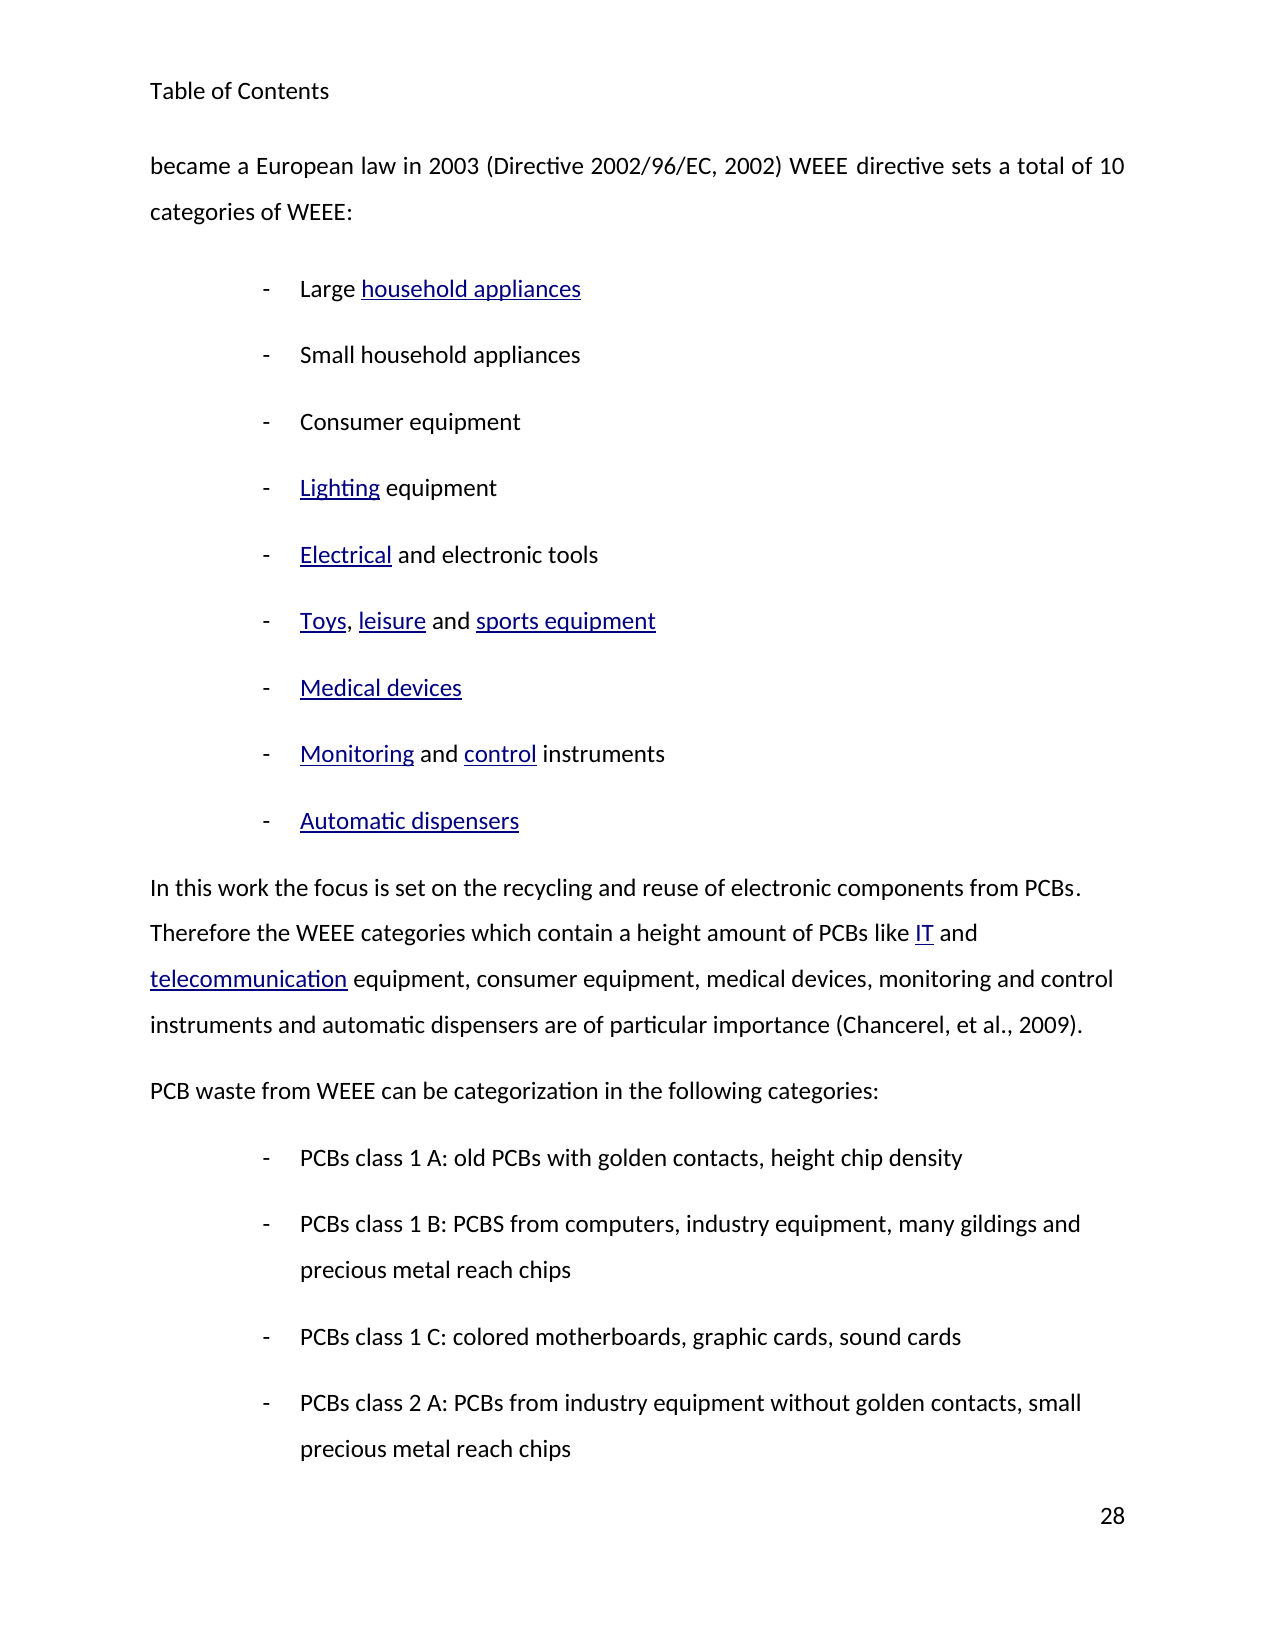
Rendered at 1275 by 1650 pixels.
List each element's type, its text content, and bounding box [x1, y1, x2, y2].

list PCBs class 2 A: PCBs from industry equipment without golden contacts, small precious metal reach chips [262, 1387, 1125, 1464]
list Consumer equipment [262, 406, 1125, 436]
list Electrical and electronic tools [262, 539, 1125, 569]
list PCBs class 1 C: colored motherboards, graphic cards, sound cards [262, 1321, 1125, 1351]
list Lighting equipment [262, 472, 1125, 503]
text became a European law in 2003 (Directive 2002/96/EC, 2002) WEEE directive sets a total of 10 categories of WEEE: [150, 150, 1125, 226]
list PCBs class 1 A: old PCBs with golden contacts, height chip density [262, 1142, 1125, 1173]
list PCBs class 1 B: PCBS from computers, industry equipment, many gildings and precious metal reach chips [262, 1209, 1125, 1285]
list Toys, leisure and sports equipment [262, 606, 1125, 636]
list Small household appliances [262, 339, 1125, 370]
text PCB waste from WEEE can be categorization in the following categories: [150, 1076, 1125, 1106]
list Medical devices [262, 672, 1125, 703]
list Large household appliances [262, 273, 1125, 303]
text In this work the focus is set on the recycling and reuse of electronic components from PCBs. Therefore the WEEE categories which contain a height amount of PCBs like IT and telecommunication equipment, consumer equipment, medical devices, monitoring and control instruments and automatic dispensers are of particular importance (Chancerel, et al., 2009). [150, 872, 1125, 1039]
list Automatic dispensers [262, 805, 1125, 836]
list Monitoring and control instruments [262, 739, 1125, 769]
